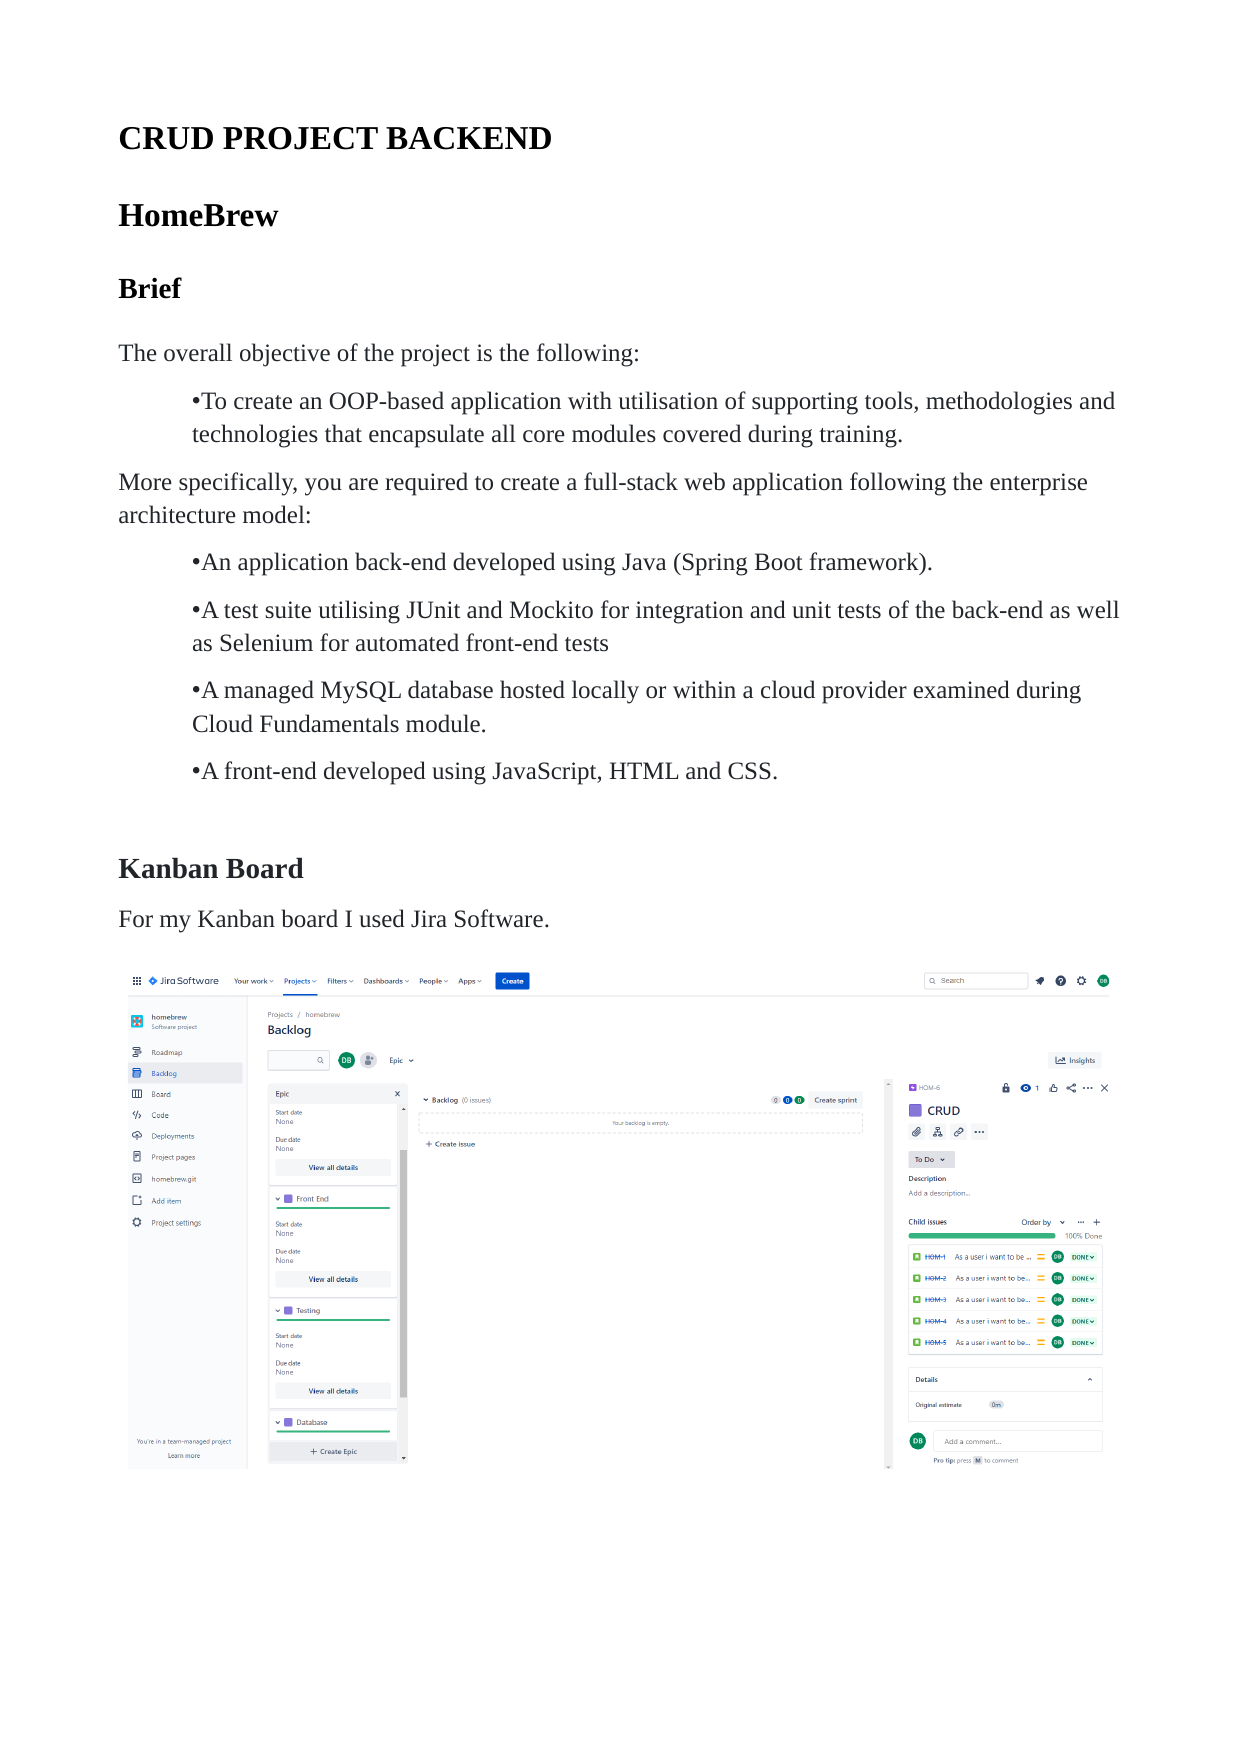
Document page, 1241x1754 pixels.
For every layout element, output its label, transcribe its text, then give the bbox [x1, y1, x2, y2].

list An application back-end developed using Java (Spring Boot framework). [118, 547, 1122, 576]
text HomeBrew [118, 195, 1122, 233]
text Kanban Board [118, 851, 1122, 885]
text The overall objective of the project is the following: [118, 338, 1122, 367]
picture [1082, 967, 1110, 1469]
list To create an OOP-based application with utilisation of supporting tools, methodologies and technologies that encapsulate all core modules covered during training. [118, 386, 1122, 448]
text More specifically, you are required to create a full-stack web application following the enterprise architecture model: [118, 467, 1122, 528]
text CRUD PROJECT BACKEND [118, 118, 1122, 156]
list A managed MySQL database hosted locally or within a cloud provider examined during Cloud Fundamentals module. [118, 676, 1122, 737]
text Brief [118, 271, 1122, 305]
list A test suite utilising JUnit and Mockito for integration and unit tests of the back-end as well as Selenium for automated front-end tests [118, 595, 1122, 657]
list A front-end developed using JavaScript, HTML and CSS. [118, 756, 1122, 785]
text For my Kanban board I used Jira Software. [118, 904, 1122, 933]
